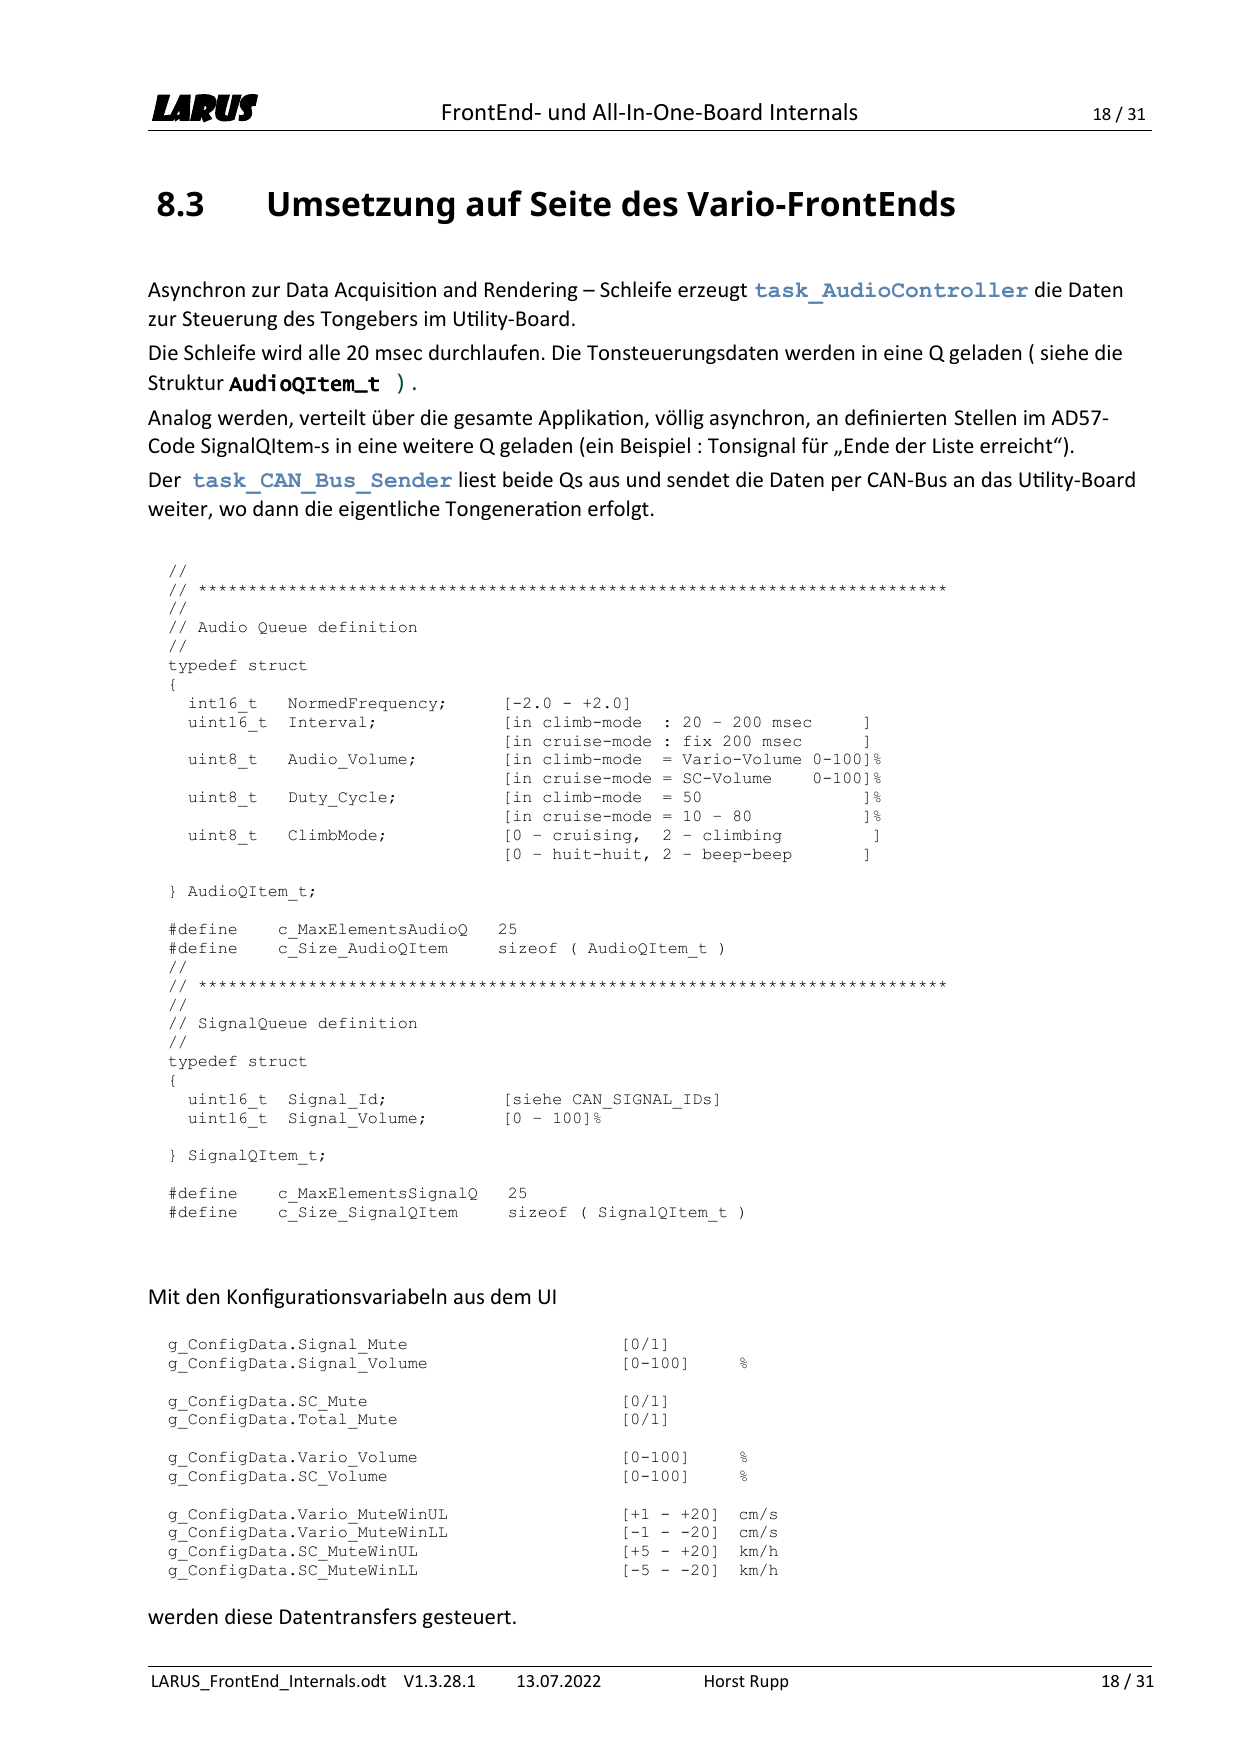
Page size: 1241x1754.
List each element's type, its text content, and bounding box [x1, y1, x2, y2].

text uint16_t Signal_Volume; [0 – 100]% [148, 1109, 1152, 1128]
text { [148, 676, 1152, 694]
text uint16_t Interval; [in climb-mode : 20 – 200 msec ] [148, 713, 1152, 732]
text #define c_Size_SignalQItem sizeof ( SignalQItem_t ) [148, 1203, 1152, 1222]
text // [148, 1034, 1152, 1053]
text } AudioQItem_t; [148, 883, 1152, 902]
text uint8_t Audio_Volume; [in climb-mode = Vario-Volume 0-100]% [148, 751, 1152, 770]
text g_ConfigData.Signal_Volume [0-100] % [148, 1354, 1152, 1373]
text g_ConfigData.Vario_MuteWinLL [-1 - -20] cm/s [148, 1524, 1152, 1543]
text // [148, 958, 1152, 977]
text { [148, 1071, 1152, 1090]
text uint16_t Signal_Id; [siehe CAN_SIGNAL_IDs] [148, 1090, 1152, 1109]
text int16_t NormedFrequency; [-2.0 - +2.0] [148, 694, 1152, 713]
text // *************************************************************************** [148, 581, 1152, 600]
text // *************************************************************************** [148, 977, 1152, 996]
text // SignalQueue definition [148, 1015, 1152, 1034]
subtitle Umsetzung auf Seite des Vario-FrontEnds [148, 168, 1152, 226]
text [in cruise-mode : fix 200 msec ] [148, 732, 1152, 751]
text // [148, 600, 1152, 619]
text g_ConfigData.SC_Volume [0-100] % [148, 1467, 1152, 1486]
text werden diese Datentransfers gesteuert. [148, 1602, 1152, 1630]
text g_ConfigData.SC_MuteWinUL [+5 - +20] km/h [148, 1543, 1152, 1562]
text #define c_MaxElementsAudioQ 25 [148, 921, 1152, 939]
text Analog werden, verteilt über die gesamte Applikation, völlig asynchron, an definierten Stellen im AD57-Code SignalQItem-s in eine weitere Q geladen (ein Beispiel : Tonsignal für „Ende der Liste erreicht“). [148, 403, 1152, 459]
text g_ConfigData.SC_Mute [0/1] [148, 1392, 1152, 1411]
text } SignalQItem_t; [148, 1147, 1152, 1166]
text Mit den Konfigurationsvariabeln aus dem UI [148, 1282, 1152, 1310]
text g_ConfigData.Total_Mute [0/1] [148, 1411, 1152, 1430]
text Die Schleife wird alle 20 msec durchlaufen. Die Tonsteuerungsdaten werden in eine Q geladen ( siehe die Struktur AudioQItem_t ). [148, 338, 1152, 397]
text #define c_MaxElementsSignalQ 25 [148, 1184, 1152, 1203]
text typedef struct [148, 657, 1152, 676]
text Der task_CAN_Bus_Sender liest beide Qs aus und sendet die Daten per CAN-Bus an das Utility-Board weiter, wo dann die eigentliche Tongeneration erfolgt. [148, 465, 1152, 522]
text [in cruise-mode = 10 – 80 ]% [148, 807, 1152, 826]
text // [148, 638, 1152, 657]
text uint8_t ClimbMode; [0 – cruising, 2 – climbing ] [148, 826, 1152, 845]
text // [148, 562, 1152, 581]
text g_ConfigData.Vario_MuteWinUL [+1 - +20] cm/s [148, 1505, 1152, 1524]
text g_ConfigData.SC_MuteWinLL [-5 - -20] km/h [148, 1562, 1152, 1581]
text [0 – huit-huit, 2 – beep-beep ] [148, 845, 1152, 864]
text // Audio Queue definition [148, 619, 1152, 638]
text g_ConfigData.Vario_Volume [0-100] % [148, 1449, 1152, 1467]
text uint8_t Duty_Cycle; [in climb-mode = 50 ]% [148, 789, 1152, 807]
text #define c_Size_AudioQItem sizeof ( AudioQItem_t ) [148, 939, 1152, 958]
text // [148, 996, 1152, 1015]
text typedef struct [148, 1053, 1152, 1071]
text g_ConfigData.Signal_Mute [0/1] [148, 1332, 1152, 1354]
text [in cruise-mode = SC-Volume 0-100]% [148, 770, 1152, 789]
text Asynchron zur Data Acquisition and Rendering – Schleife erzeugt task_AudioController die Daten zur Steuerung des Tongebers im Utility-Board. [148, 275, 1152, 332]
